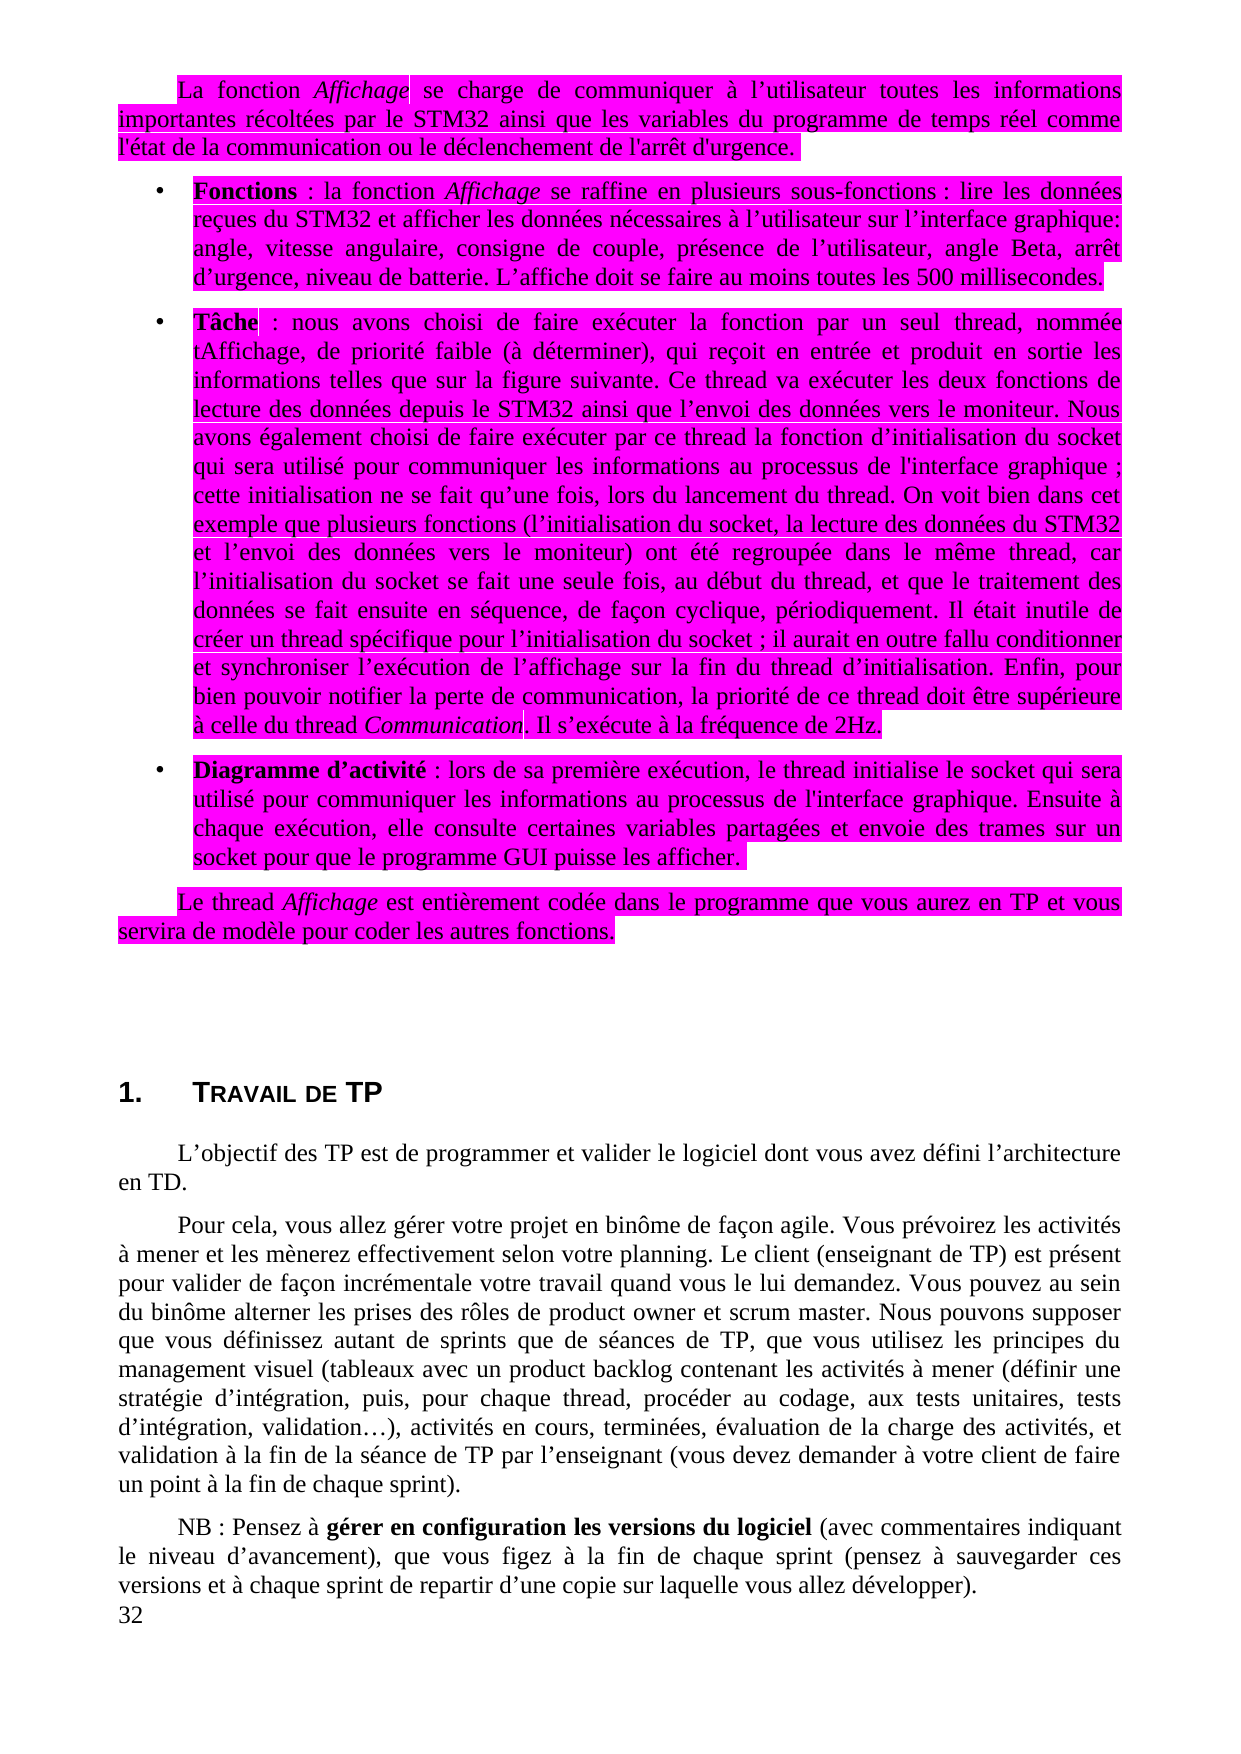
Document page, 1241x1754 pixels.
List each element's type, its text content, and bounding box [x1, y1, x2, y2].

text Pour cela, vous allez gérer votre projet en binôme de façon agile. Vous prévoirez les activités à mener et les mènerez effectivement selon votre planning. Le client (enseignant de TP) est présent pour valider de façon incrémentale votre travail quand vous le lui demandez. Vous pouvez au sein du binôme alterner les prises des rôles de product owner et scrum master. Nous pouvons supposer que vous définissez autant de sprints que de séances de TP, que vous utilisez les principes du management visuel (tableaux avec un product backlog contenant les activités à mener (définir une stratégie d’intégration, puis, pour chaque thread, procéder au codage, aux tests unitaires, tests d’intégration, validation…), activités en cours, terminées, évaluation de la charge des activités, et validation à la fin de la séance de TP par l’enseignant (vous devez demander à votre client de faire un point à la fin de chaque sprint). [118, 1210, 1122, 1498]
list Tâche : nous avons choisi de faire exécuter la fonction par un seul thread, nommée tAffichage, de priorité faible (à déterminer), qui reçoit en entrée et produit en sortie les informations telles que sur la figure suivante. Ce thread va exécuter les deux fonctions de lecture des données depuis le STM32 ainsi que l’envoi des données vers le moniteur. Nous avons également choisi de faire exécuter par ce thread la fonction d’initialisation du socket qui sera utilisé pour communiquer les informations au processus de l'interface graphique ; cette initialisation ne se fait qu’une fois, lors du lancement du thread. On voit bien dans cet exemple que plusieurs fonctions (l’initialisation du socket, la lecture des données du STM32 et l’envoi des données vers le moniteur) ont été regroupée dans le même thread, car l’initialisation du socket se fait une seule fois, au début du thread, et que le traitement des données se fait ensuite en séquence, de façon cyclique, périodiquement. Il était inutile de créer un thread spécifique pour l’initialisation du socket ; il aurait en outre fallu conditionner et synchroniser l’exécution de l’affichage sur la fin du thread d’initialisation. Enfin, pour bien pouvoir notifier la perte de communication, la priorité de ce thread doit être supérieure à celle du thread Communication. Il s’exécute à la fréquence de 2Hz. [156, 307, 1122, 739]
list Diagramme d’activité : lors de sa première exécution, le thread initialise le socket qui sera utilisé pour communiquer les informations au processus de l'interface graphique. Ensuite à chaque exécution, elle consulte certaines variables partagées et envoie des trames sur un socket pour que le programme GUI puisse les afficher. [156, 755, 1122, 870]
text Le thread Affichage est entièrement codée dans le programme que vous aurez en TP et vous servira de modèle pour coder les autres fonctions. [118, 887, 1122, 944]
list Fonctions : la fonction Affichage se raffine en plusieurs sous-fonctions : lire les données reçues du STM32 et afficher les données nécessaires à l’utilisateur sur l’interface graphique: angle, vitesse angulaire, consigne de couple, présence de l’utilisateur, angle Beta, arrêt d’urgence, niveau de batterie. L’affiche doit se faire au moins toutes les 500 millisecondes. [156, 176, 1122, 291]
text La fonction Affichage se charge de communiquer à l’utilisateur toutes les informations importantes récoltées par le STM32 ainsi que les variables du programme de temps réel comme l'état de la communication ou le déclenchement de l'arrêt d'urgence. [118, 75, 1122, 161]
text L’objectif des TP est de programmer et valider le logiciel dont vous avez défini l’architecture en TD. [118, 1138, 1122, 1196]
text NB : Pensez à gérer en configuration les versions du logiciel (avec commentaires indiquant le niveau d’avancement), que vous figez à la fin de chaque sprint (pensez à sauvegarder ces versions et à chaque sprint de repartir d’une copie sur laquelle vous allez développer). [118, 1512, 1122, 1599]
list Travail de TP [118, 1075, 1122, 1109]
